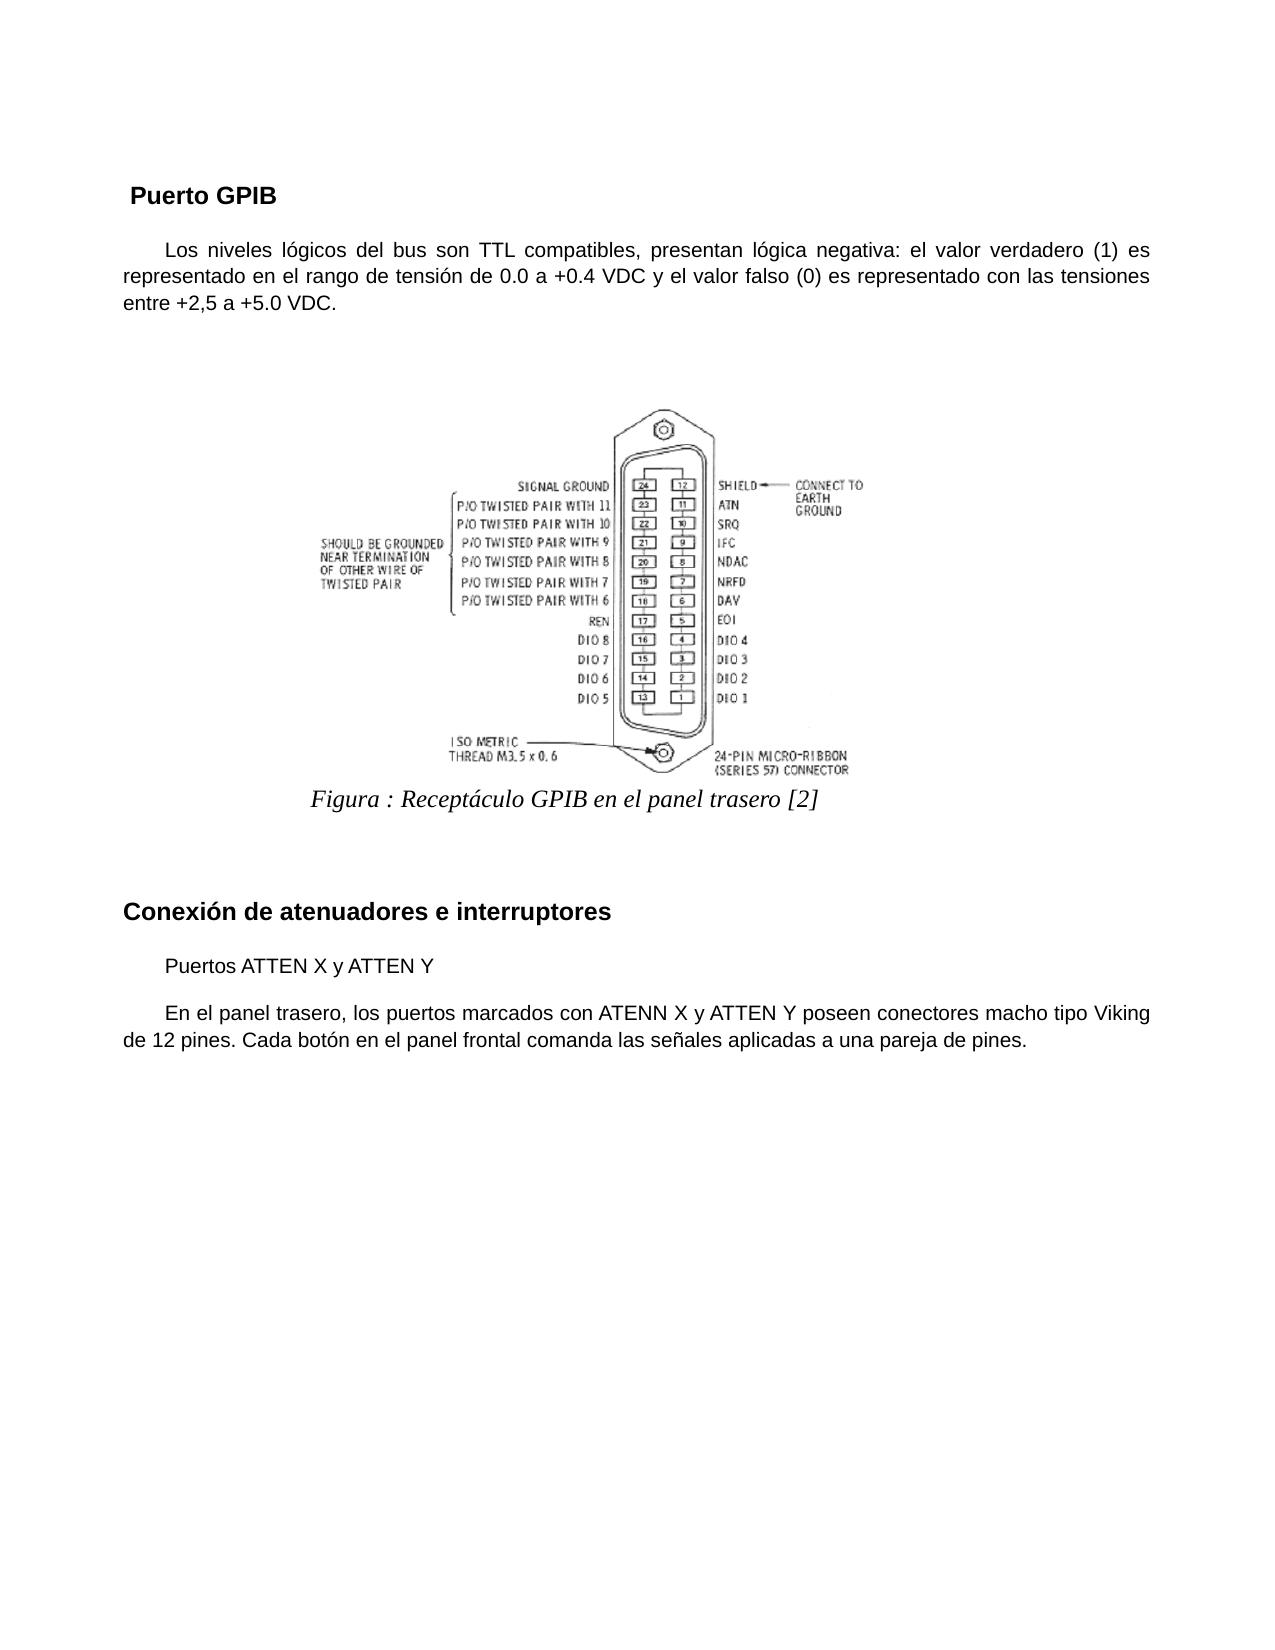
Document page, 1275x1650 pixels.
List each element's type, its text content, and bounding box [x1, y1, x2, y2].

picture [310, 400, 903, 784]
text Puertos ATTEN X y ATTEN Y [123, 951, 1152, 977]
text Los niveles lógicos del bus son TTL compatibles, presentan lógica negativa: el valor verdadero (1) es representado en el rango de tensión de 0.0 a +0.4 VDC y el valor falso (0) es representado con las tensiones entre +2,5 a +5.0 VDC. [123, 235, 1152, 314]
subtitle Conexión de atenuadores e interruptores [123, 897, 1152, 926]
text Figura : Receptáculo GPIB en el panel trasero [2] [310, 784, 903, 812]
subtitle Puerto GPIB [123, 181, 1152, 210]
text En el panel trasero, los puertos marcados con ATENN X y ATTEN Y poseen conectores macho tipo Viking de 12 pines. Cada botón en el panel frontal comanda las señales aplicadas a una pareja de pines. [123, 998, 1152, 1051]
